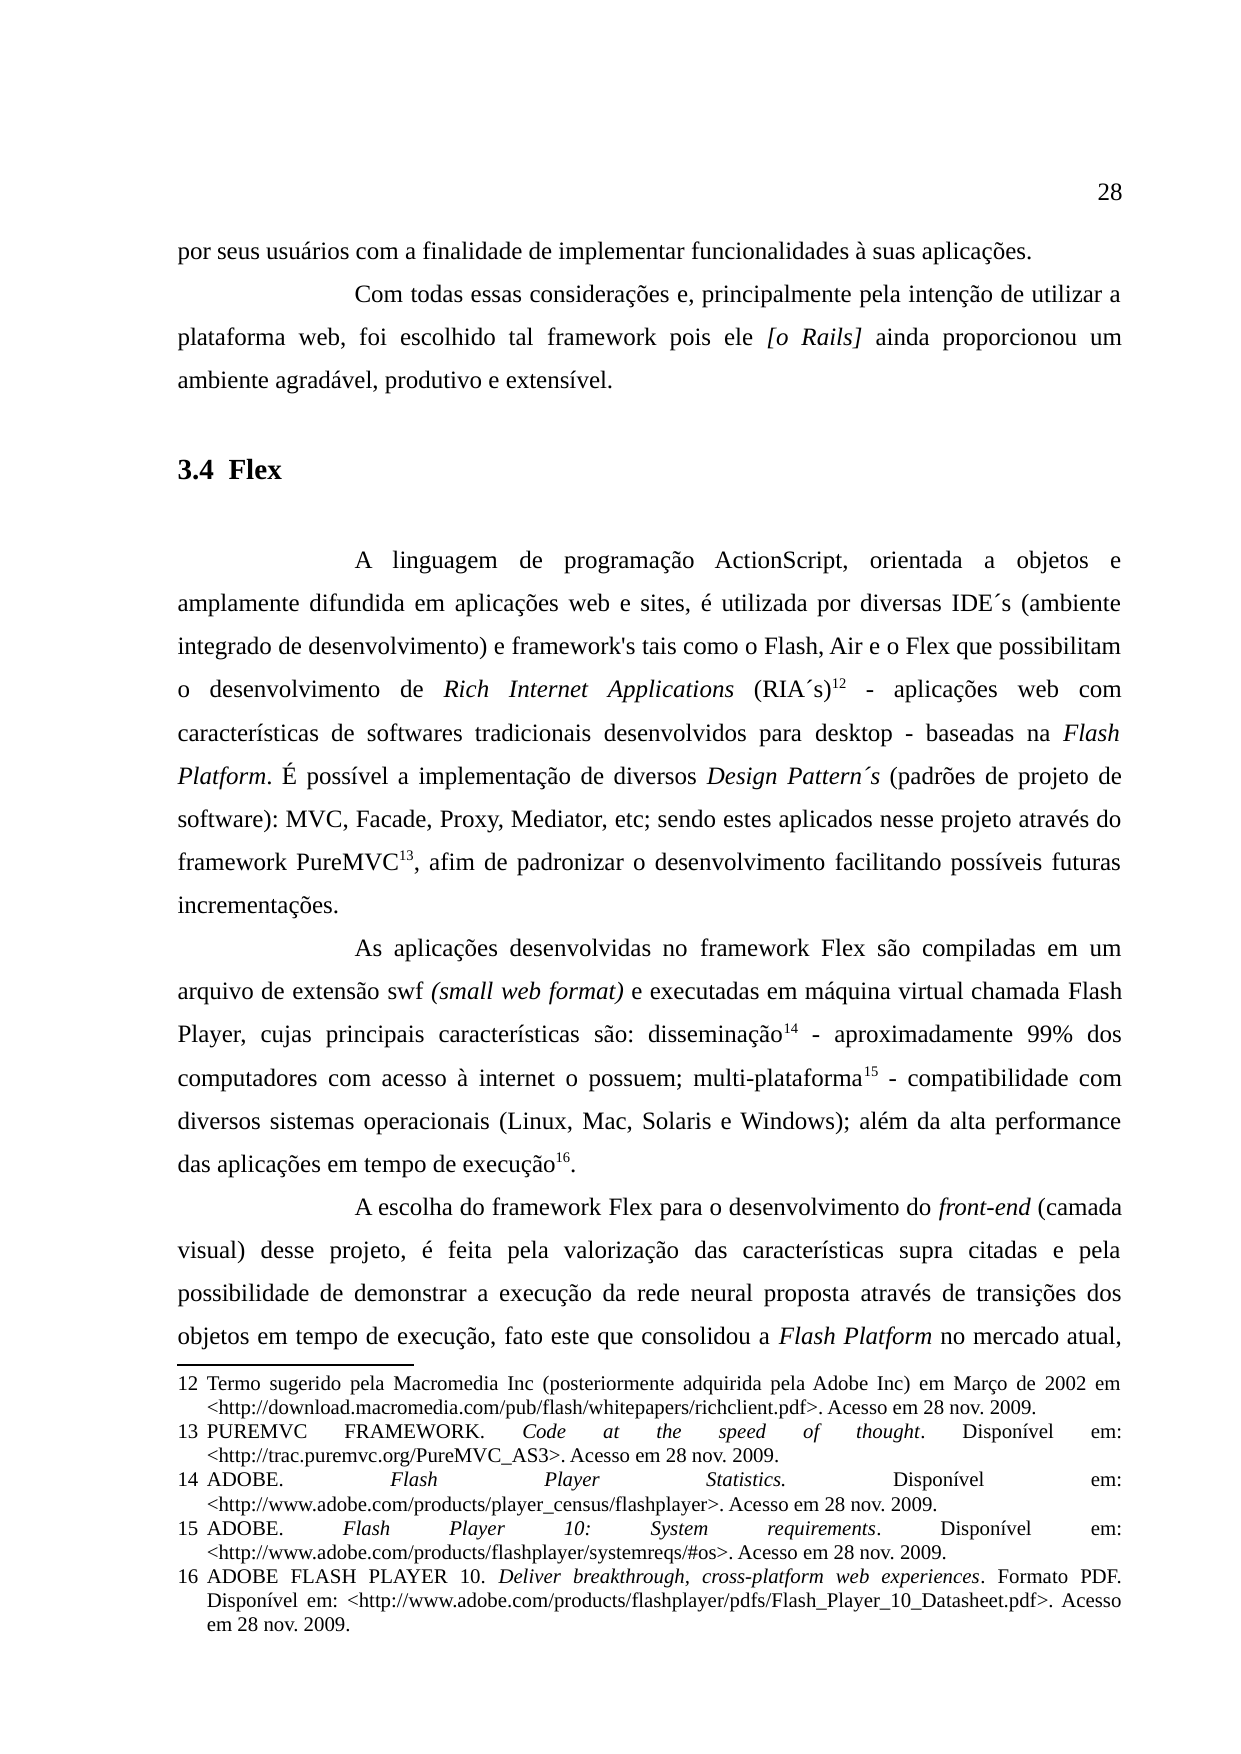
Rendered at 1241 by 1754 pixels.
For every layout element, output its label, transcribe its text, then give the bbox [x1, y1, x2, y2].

text As aplicações desenvolvidas no framework Flex são compiladas em um arquivo de extensão swf (small web format) e executadas em máquina virtual chamada Flash Player, cujas principais características são: disseminação - aproximadamente 99% dos computadores com acesso à internet o possuem; multi-plataforma - compatibilidade com diversos sistemas operacionais (Linux, Mac, Solaris e Windows); além da alta performance das aplicações em tempo de execução. [177, 933, 1122, 1178]
text ADOBE FLASH PLAYER 10. Deliver breakthrough, cross-platform web experiences. Formato PDF. Disponível em: <http://www.adobe.com/products/flashplayer/pdfs/Flash_Player_10_Datasheet.pdf>. Acesso em 28 nov. 2009. [177, 1564, 1122, 1636]
text Com todas essas considerações e, principalmente pela intenção de utilizar a plataforma web, foi escolhido tal framework pois ele [o Rails] ainda proporcionou um ambiente agradável, produtivo e extensível. [177, 279, 1122, 394]
text 3.4 Flex [177, 452, 1122, 485]
text ADOBE. Flash Player Statistics. Disponível em: <http://www.adobe.com/products/player_census/flashplayer>. Acesso em 28 nov. 2009. [177, 1467, 1122, 1516]
text por seus usuários com a finalidade de implementar funcionalidades à suas aplicações. [177, 236, 1122, 265]
text A escolha do framework Flex para o desenvolvimento do front-end (camada visual) desse projeto, é feita pela valorização das características supra citadas e pela possibilidade de demonstrar a execução da rede neural proposta através de transições dos objetos em tempo de execução, fato este que consolidou a Flash Platform no mercado atual, [177, 1192, 1122, 1350]
text ADOBE. Flash Player 10: System requirements. Disponível em: <http://www.adobe.com/products/flashplayer/systemreqs/#os>. Acesso em 28 nov. 2009. [177, 1516, 1122, 1564]
text PUREMVC FRAMEWORK. Code at the speed of thought. Disponível em: <http://trac.puremvc.org/PureMVC_AS3>. Acesso em 28 nov. 2009. [177, 1419, 1122, 1467]
text A linguagem de programação ActionScript, orientada a objetos e amplamente difundida em aplicações web e sites, é utilizada por diversas IDE´s (ambiente integrado de desenvolvimento) e framework's tais como o Flash, Air e o Flex que possibilitam o desenvolvimento de Rich Internet Applications (RIA´s) - aplicações web com características de softwares tradicionais desenvolvidos para desktop - baseadas na Flash Platform. É possível a implementação de diversos Design Pattern´s (padrões de projeto de software): MVC, Facade, Proxy, Mediator, etc; sendo estes aplicados nesse projeto através do framework PureMVC, afim de padronizar o desenvolvimento facilitando possíveis futuras incrementações. [177, 545, 1122, 919]
text Termo sugerido pela Macromedia Inc (posteriormente adquirida pela Adobe Inc) em Março de 2002 em <http://download.macromedia.com/pub/flash/whitepapers/richclient.pdf>. Acesso em 28 nov. 2009. [177, 1371, 1122, 1419]
